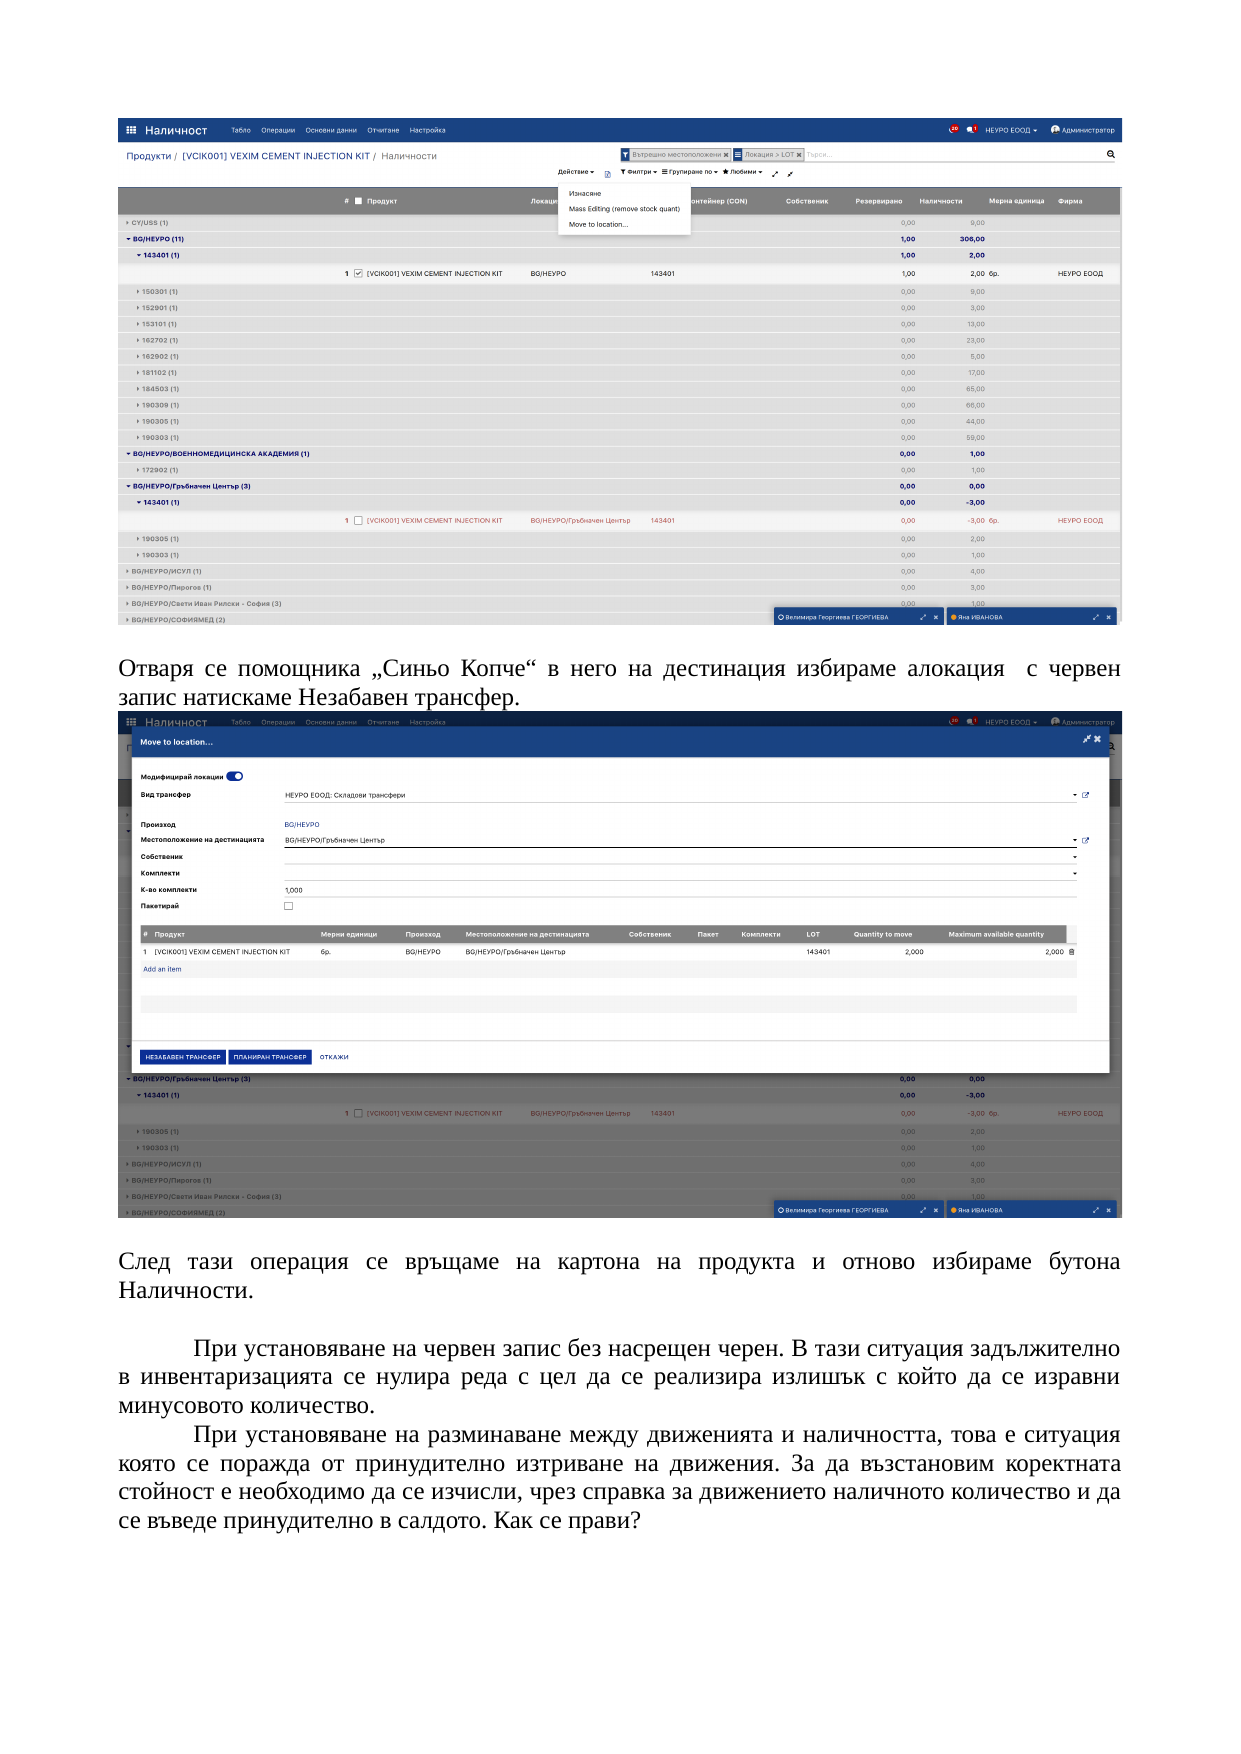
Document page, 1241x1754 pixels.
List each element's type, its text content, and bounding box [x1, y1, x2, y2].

text При установяване на разминаване между движенията и наличността, това е ситуация която се поражда от принудително изтриване на движения. За да възстановим коректната стойност е необходимо да се изчисли, чрез справка за движението наличното количество и да се въведе принудително в салдото. Как се прави? [118, 1419, 1122, 1534]
text Отваря се помощника „Синьо Копче“ в него на дестинация избираме алокация с червен запис натискаме Незабавен трансфер. [118, 653, 1122, 711]
text След тази операция се връщаме на картона на продукта и отново избираме бутона Наличности. [118, 1246, 1122, 1304]
picture [118, 711, 1123, 1218]
picture [118, 118, 1123, 625]
text При установяване на червен запис без насрещен черен. В тази ситуация задължително в инвентаризацията се нулира реда с цел да се реализира излишък с който да се изравни минусовото количество. [118, 1333, 1122, 1419]
